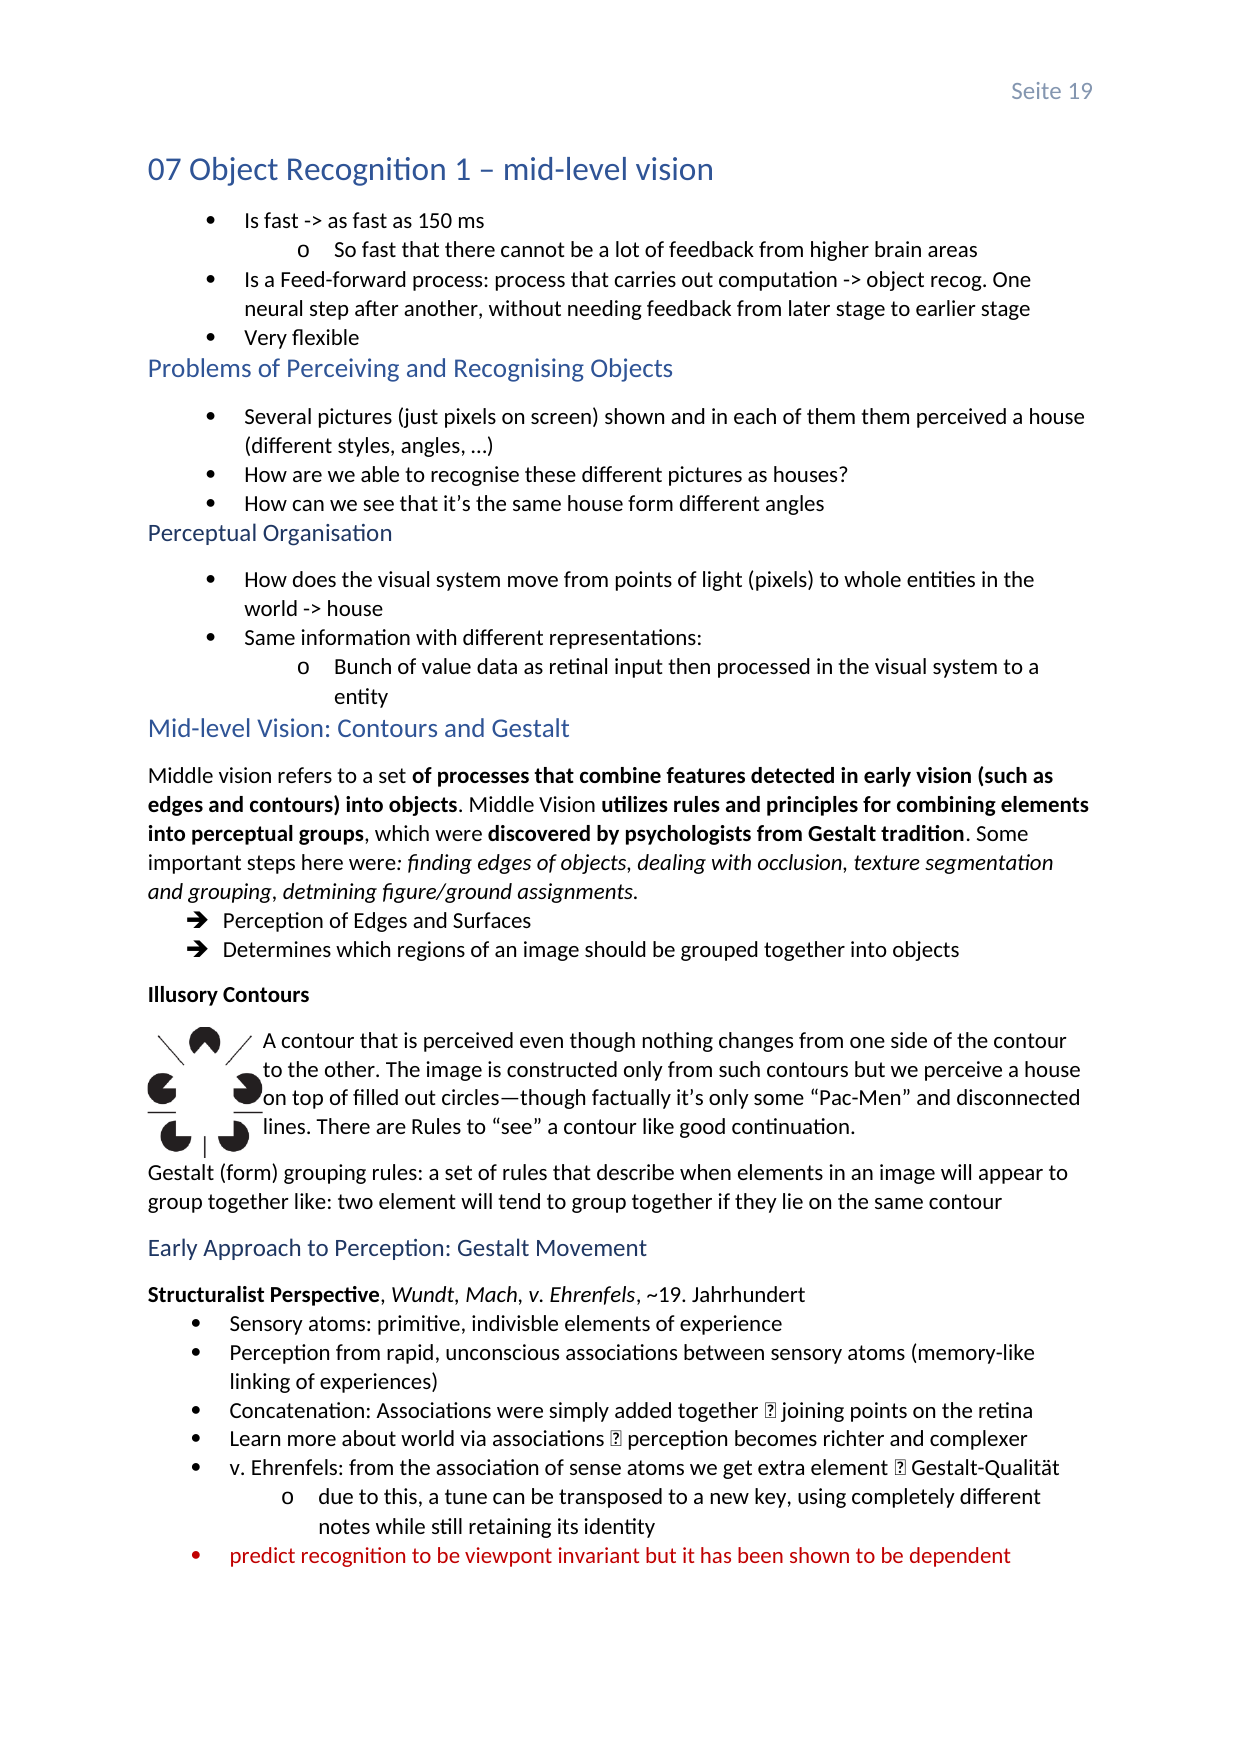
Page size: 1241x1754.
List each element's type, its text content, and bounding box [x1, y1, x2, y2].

list How are we able to recognise these different pictures as houses? [207, 460, 1093, 488]
text Illusory Contours [148, 980, 1093, 1008]
list Determines which regions of an image should be grouped together into objects [185, 935, 1093, 963]
list Is fast -> as fast as 150 ms [207, 206, 1093, 234]
list v. Ehrenfels: from the association of sense atoms we get extra element  Gestalt-Qualität [192, 1453, 1093, 1481]
list Very flexible [207, 323, 1093, 351]
list Concatenation: Associations were simply added together  joining points on the retina [192, 1396, 1093, 1424]
list Same information with different representations: [207, 623, 1093, 651]
list How does the visual system move from points of light (pixels) to whole entities in the world -> house [207, 566, 1093, 622]
text Gestalt (form) grouping rules: a set of rules that describe when elements in an image will appear to group together like: two element will tend to group together if they lie on the same contour [148, 1158, 1093, 1215]
list predict recognition to be viewpont invariant but it has been shown to be dependent [192, 1541, 1093, 1569]
subtitle Early Approach to Perception: Gestalt Movement [148, 1232, 1093, 1263]
list How can we see that it’s the same house form different angles [207, 489, 1093, 517]
list Several pictures (just pixels on screen) shown and in each of them them perceived a house (different styles, angles, …) [207, 402, 1093, 459]
list due to this, a tune can be transposed to a new key, using completely different notes while still retaining its identity [281, 1482, 1093, 1540]
subtitle Perceptual Organisation [148, 518, 1093, 548]
list Is a Feed-forward process: process that carries out computation -> object recog. One neural step after another, without needing feedback from later stage to earlier stage [207, 265, 1093, 322]
text Middle vision refers to a set of processes that combine features detected in early vision (such as edges and contours) into objects. Middle Vision utilizes rules and principles for combining elements into perceptual groups, which were discovered by psychologists from Gestalt tradition. Some important steps here were: finding edges of objects, dealing with occlusion, texture segmentation and grouping, detmining figure/ground assignments. [148, 762, 1093, 905]
subtitle Problems of Perceiving and Recognising Objects [148, 352, 1093, 384]
text Structuralist Perspective, Wundt, Mach, v. Ehrenfels, ~19. Jahrhundert [148, 1280, 1093, 1308]
list Learn more about world via associations  perception becomes richter and complexer [192, 1424, 1093, 1453]
list Perception from rapid, unconscious associations between sensory atoms (memory-like linking of experiences) [192, 1338, 1093, 1395]
list So fast that there cannot be a lot of feedback from higher brain areas [296, 235, 1093, 264]
list Perception of Edges and Surfaces [185, 906, 1093, 934]
subtitle Mid-level Vision: Contours and Gestalt [148, 711, 1093, 744]
list Bunch of value data as retinal input then processed in the visual system to a entity [296, 652, 1093, 710]
text A contour that is perceived even though nothing changes from one side of the contour to the other. The image is constructed only from such contours but we perceive a house on top of filled out circles—though factually it’s only some “Pac-Men” and disconnected lines. There are Rules to “see” a contour like good continuation. [148, 1026, 1093, 1140]
subtitle 07 Object Recognition 1 – mid-level vision [148, 148, 1093, 188]
list Sensory atoms: primitive, indivisble elements of experience [192, 1309, 1093, 1337]
